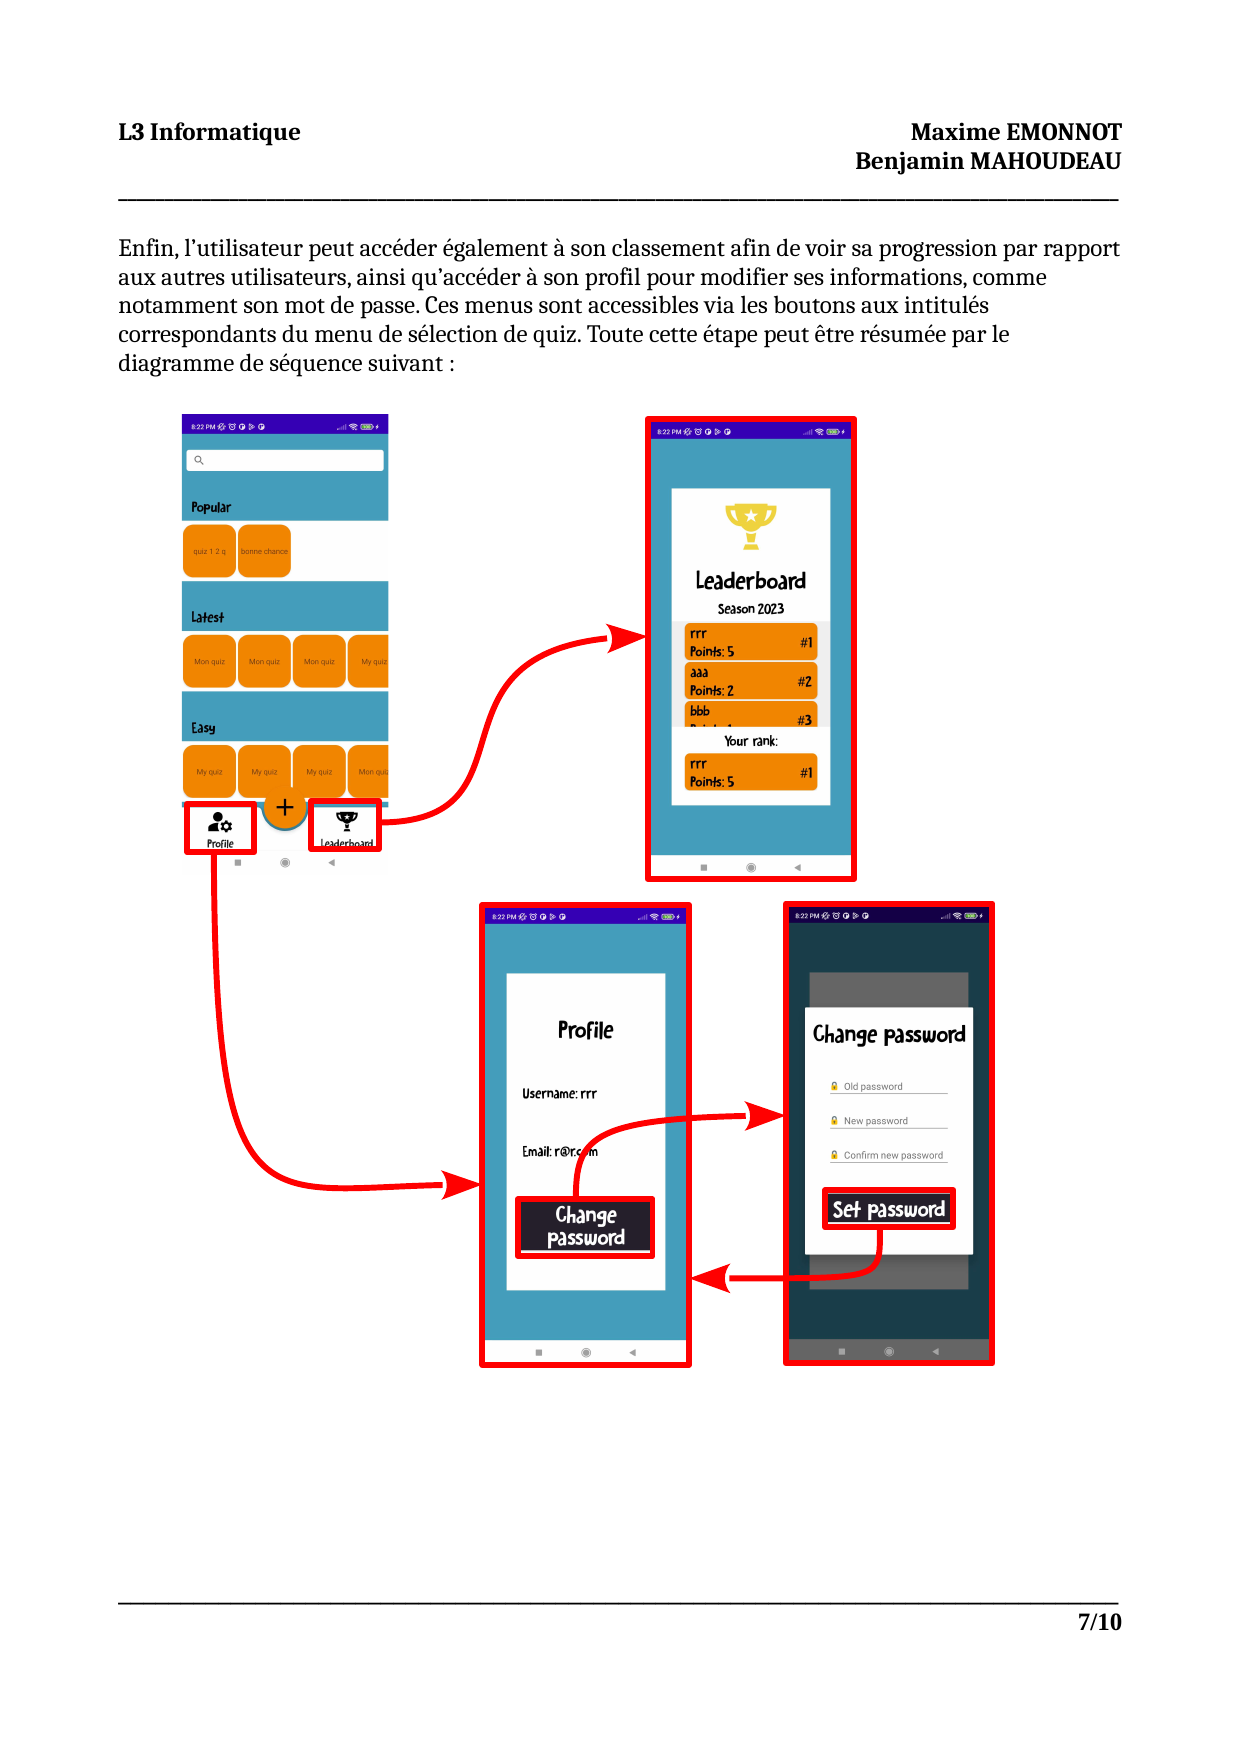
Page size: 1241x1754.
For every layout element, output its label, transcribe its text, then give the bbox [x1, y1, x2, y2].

picture [521, 1202, 650, 1253]
text Enfin, l’utilisateur peut accéder également à son classement afin de voir sa progression par rapport aux autres utilisateurs, ainsi qu’accéder à son profil pour modifier ses informations, comme notamment son mot de passe. Ces menus sont accessibles via les boutons aux intitulés correspondants du menu de sélection de quiz. Toute cette étape peut être résumée par le diagramme de séquence suivant : [118, 234, 1122, 378]
picture [190, 807, 251, 849]
picture [181, 414, 389, 875]
picture [651, 422, 851, 876]
picture [314, 804, 376, 846]
picture [789, 907, 989, 1360]
picture [828, 1193, 950, 1224]
picture [485, 908, 686, 1362]
